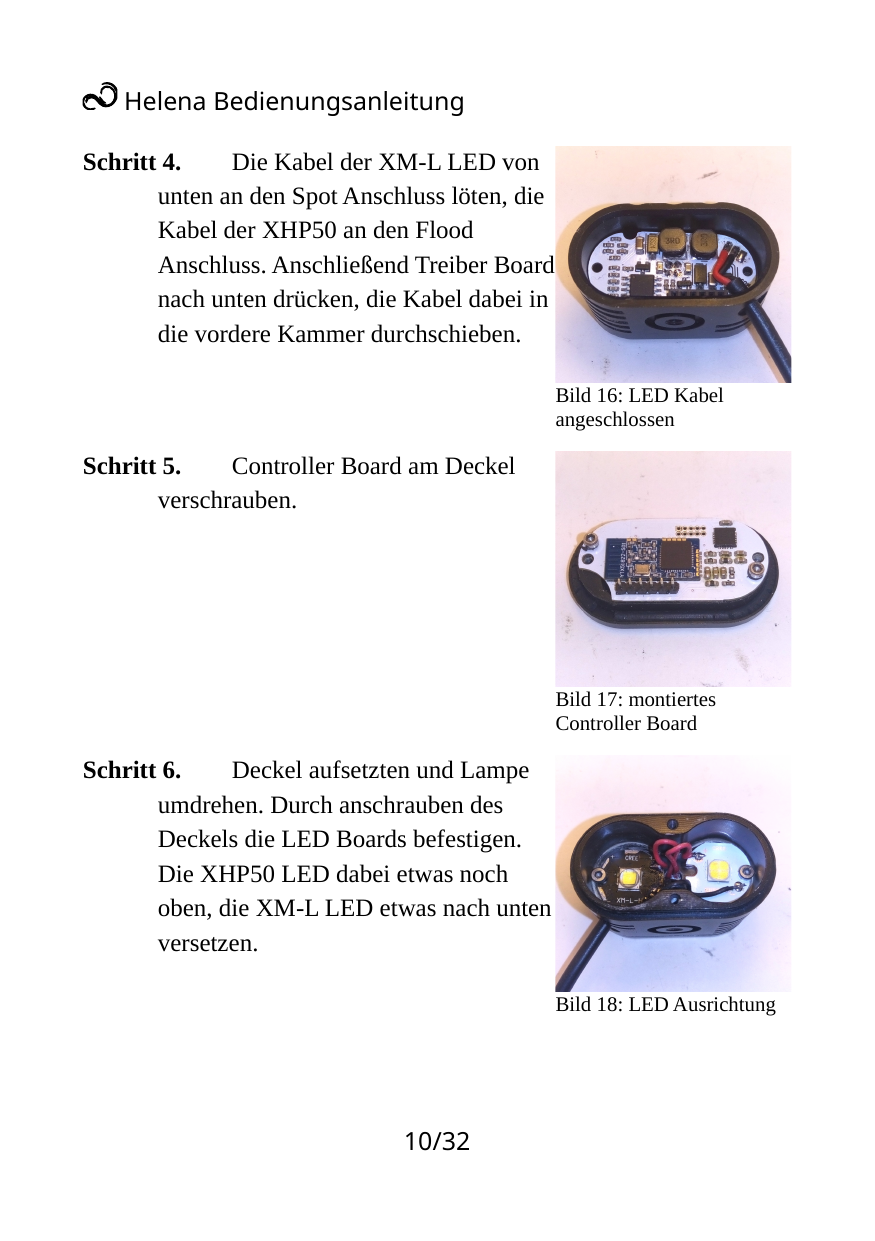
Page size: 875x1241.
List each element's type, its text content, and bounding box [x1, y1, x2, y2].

list Deckel aufsetzten und Lampe umdrehen. Durch anschrauben des Deckels die LED Boards befestigen. Die XHP50 LED dabei etwas noch oben, die XM-L LED etwas nach unten versetzen. [83, 756, 555, 1016]
list Bild 18: LED Ausrichtung [555, 992, 791, 1016]
picture [555, 146, 792, 383]
list Bild 17: montiertes Controller Board [555, 687, 791, 735]
picture [555, 451, 792, 687]
list Die Kabel der XM-L LED von unten an den Spot Anschluss löten, die Kabel der XHP50 an den Flood Anschluss. Anschließend Treiber Board nach unten drücken, die Kabel dabei in die vordere Kammer durchschieben. [83, 147, 555, 431]
list Controller Board am Deckel verschrauben. [83, 451, 555, 735]
picture [555, 755, 792, 992]
list Bild 16: LED Kabel angeschlossen [555, 383, 791, 431]
